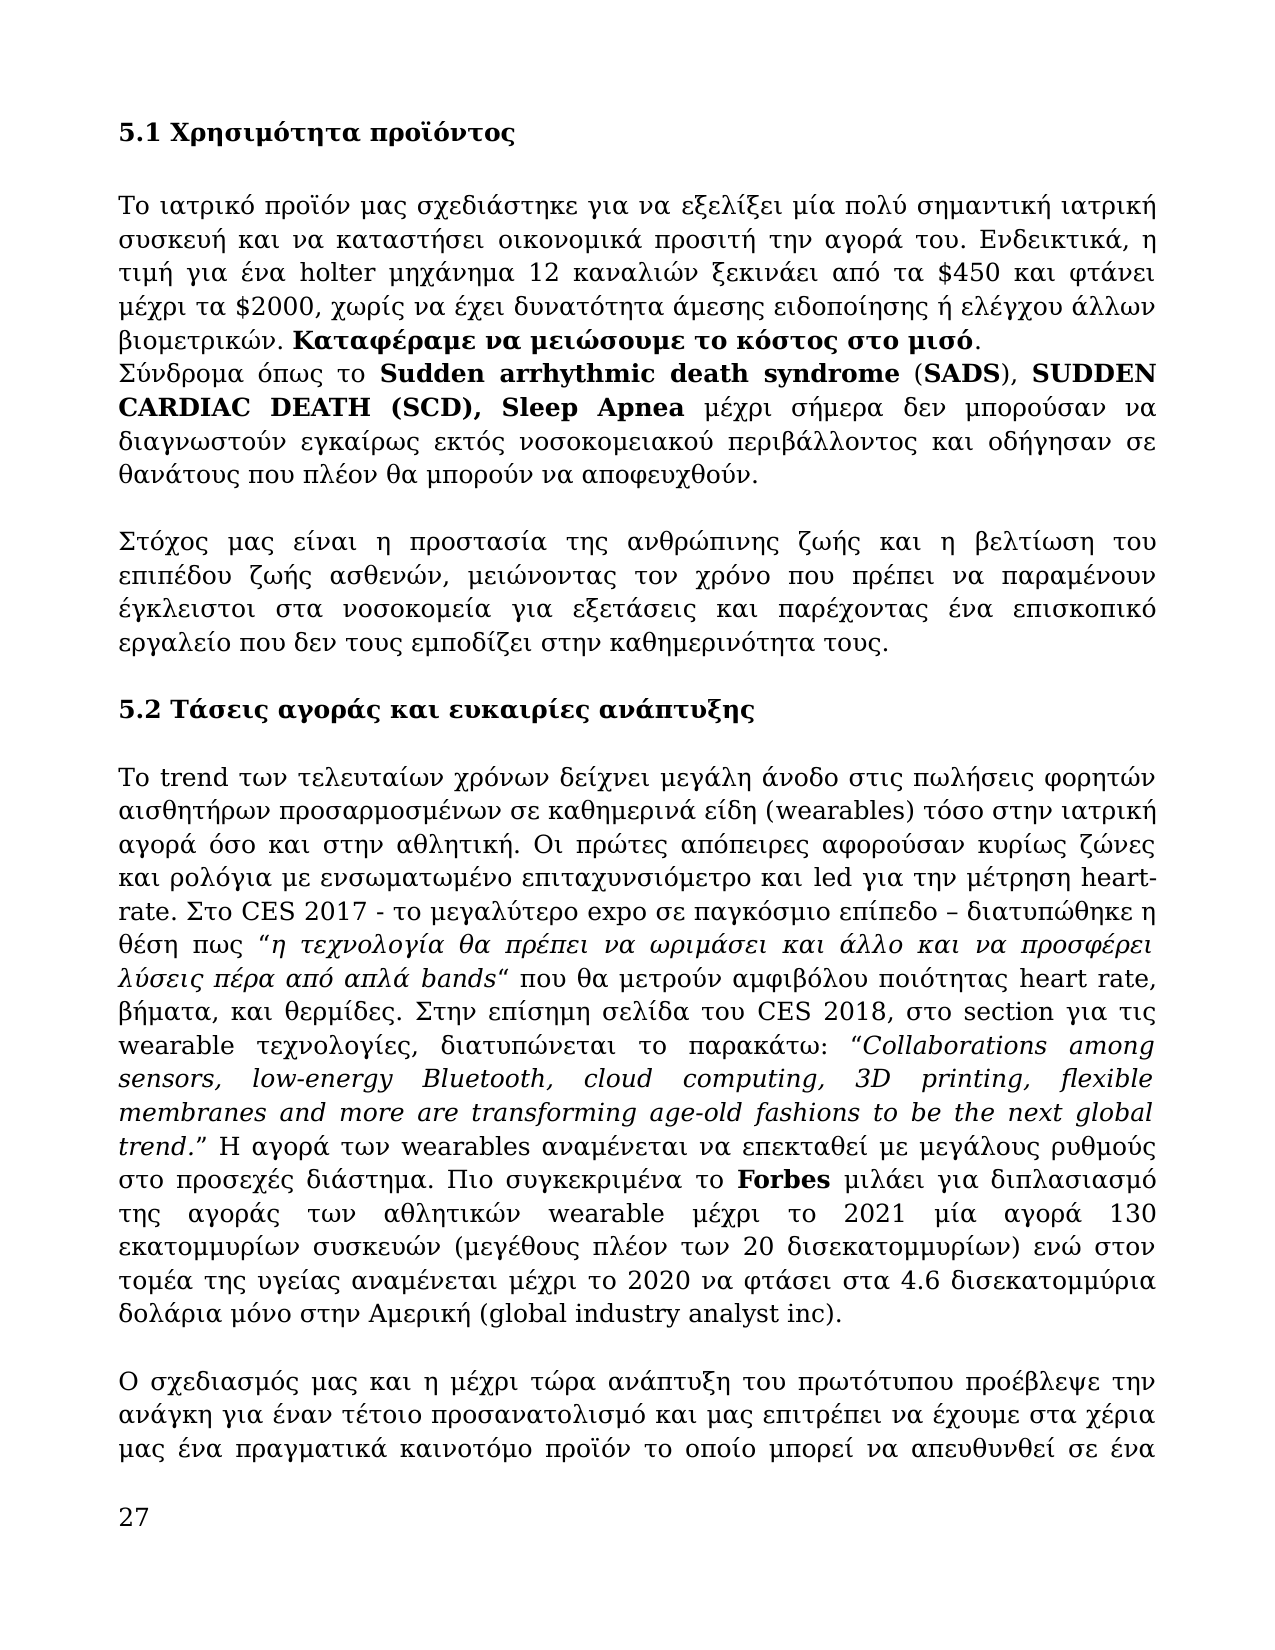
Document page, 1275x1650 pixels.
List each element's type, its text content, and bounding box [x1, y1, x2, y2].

text Ο σχεδιασμός μας και η μέχρι τώρα ανάπτυξη του πρωτότυπου προέβλεψε την ανάγκη για έναν τέτοιο προσανατολισμό και μας επιτρέπει να έχουμε στα χέρια μας ένα πραγματικά καινοτόμο προϊόν το οποίο μπορεί να απευθυνθεί σε ένα [118, 1367, 1157, 1463]
text Σύνδρομα όπως το Sudden arrhythmic death syndrome (SADS), SUDDEN CARDIAC DEATH (SCD), Sleep Apnea μέχρι σήμερα δεν μπορούσαν να διαγνωστούν εγκαίρως εκτός νοσοκομειακού περιβάλλοντος και οδήγησαν σε θανάτους που πλέον θα μπορούν να αποφευχθούν. [118, 359, 1157, 490]
text 5.1 Χρησιμότητα προϊόντος [118, 118, 1157, 147]
text 5.2 Τάσεις αγοράς και ευκαιρίες ανάπτυξης [118, 695, 1157, 725]
text Στόχος μας είναι η προστασία της ανθρώπινης ζωής και η βελτίωση του επιπέδου ζωής ασθενών, μειώνοντας τον χρόνο που πρέπει να παραμένουν έγκλειστοι στα νοσοκομεία για εξετάσεις και παρέχοντας ένα επισκοπικό εργαλείο που δεν τους εμποδίζει στην καθημερινότητα τους. [118, 528, 1157, 657]
text Το ιατρικό προϊόν μας σχεδιάστηκε για να εξελίξει μία πολύ σημαντική ιατρική συσκευή και να καταστήσει οικονομικά προσιτή την αγορά του. Ενδεικτικά, η τιμή για ένα holter μηχάνημα 12 καναλιών ξεκινάει από τα $450 και φτάνει μέχρι τα $2000, χωρίς να έχει δυνατότητα άμεσης ειδοποίησης ή ελέγχου άλλων βιομετρικών. Καταφέραμε να μειώσουμε το κόστος στο μισό. [118, 191, 1157, 355]
text Το trend των τελευταίων χρόνων δείχνει μεγάλη άνοδο στις πωλήσεις φορητών αισθητήρων προσαρμοσμένων σε καθημερινά είδη (wearables) τόσο στην ιατρική αγορά όσο και στην αθλητική. Οι πρώτες απόπειρες αφορούσαν κυρίως ζώνες και ρολόγια με ενσωματωμένο επιταχυνσιόμετρο και led για την μέτρηση heart-rate. Στο CES 2017 - το μεγαλύτερο expo σε παγκόσμιο επίπεδο – διατυπώθηκε η θέση πως “η τεχνολογία θα πρέπει να ωριμάσει και άλλο και να προσφέρει λύσεις πέρα από απλά bands“ που θα μετρούν αμφιβόλου ποιότητας heart rate, βήματα, και θερμίδες. Στην επίσημη σελίδα του CES 2018, στο section για τις wearable τεχνολογίες, διατυπώνεται το παρακάτω: “Collaborations among sensors, low-energy Bluetooth, cloud computing, 3D printing, flexible membranes and more are transforming age-old fashions to be the next global trend.” Η αγορά των wearables αναμένεται να επεκταθεί με μεγάλους ρυθμούς στο προσεχές διάστημα. Πιο συγκεκριμένα το Forbes μιλάει για διπλασιασμό της αγοράς των αθλητικών wearable μέχρι το 2021 μία αγορά 130 εκατομμυρίων συσκευών (μεγέθους πλέον των 20 δισεκατομμυρίων) ενώ στον τομέα της υγείας αναμένεται μέχρι το 2020 να φτάσει στα 4.6 δισεκατομμύρια δολάρια μόνο στην Αμερική (global industry analyst inc). [118, 763, 1157, 1329]
